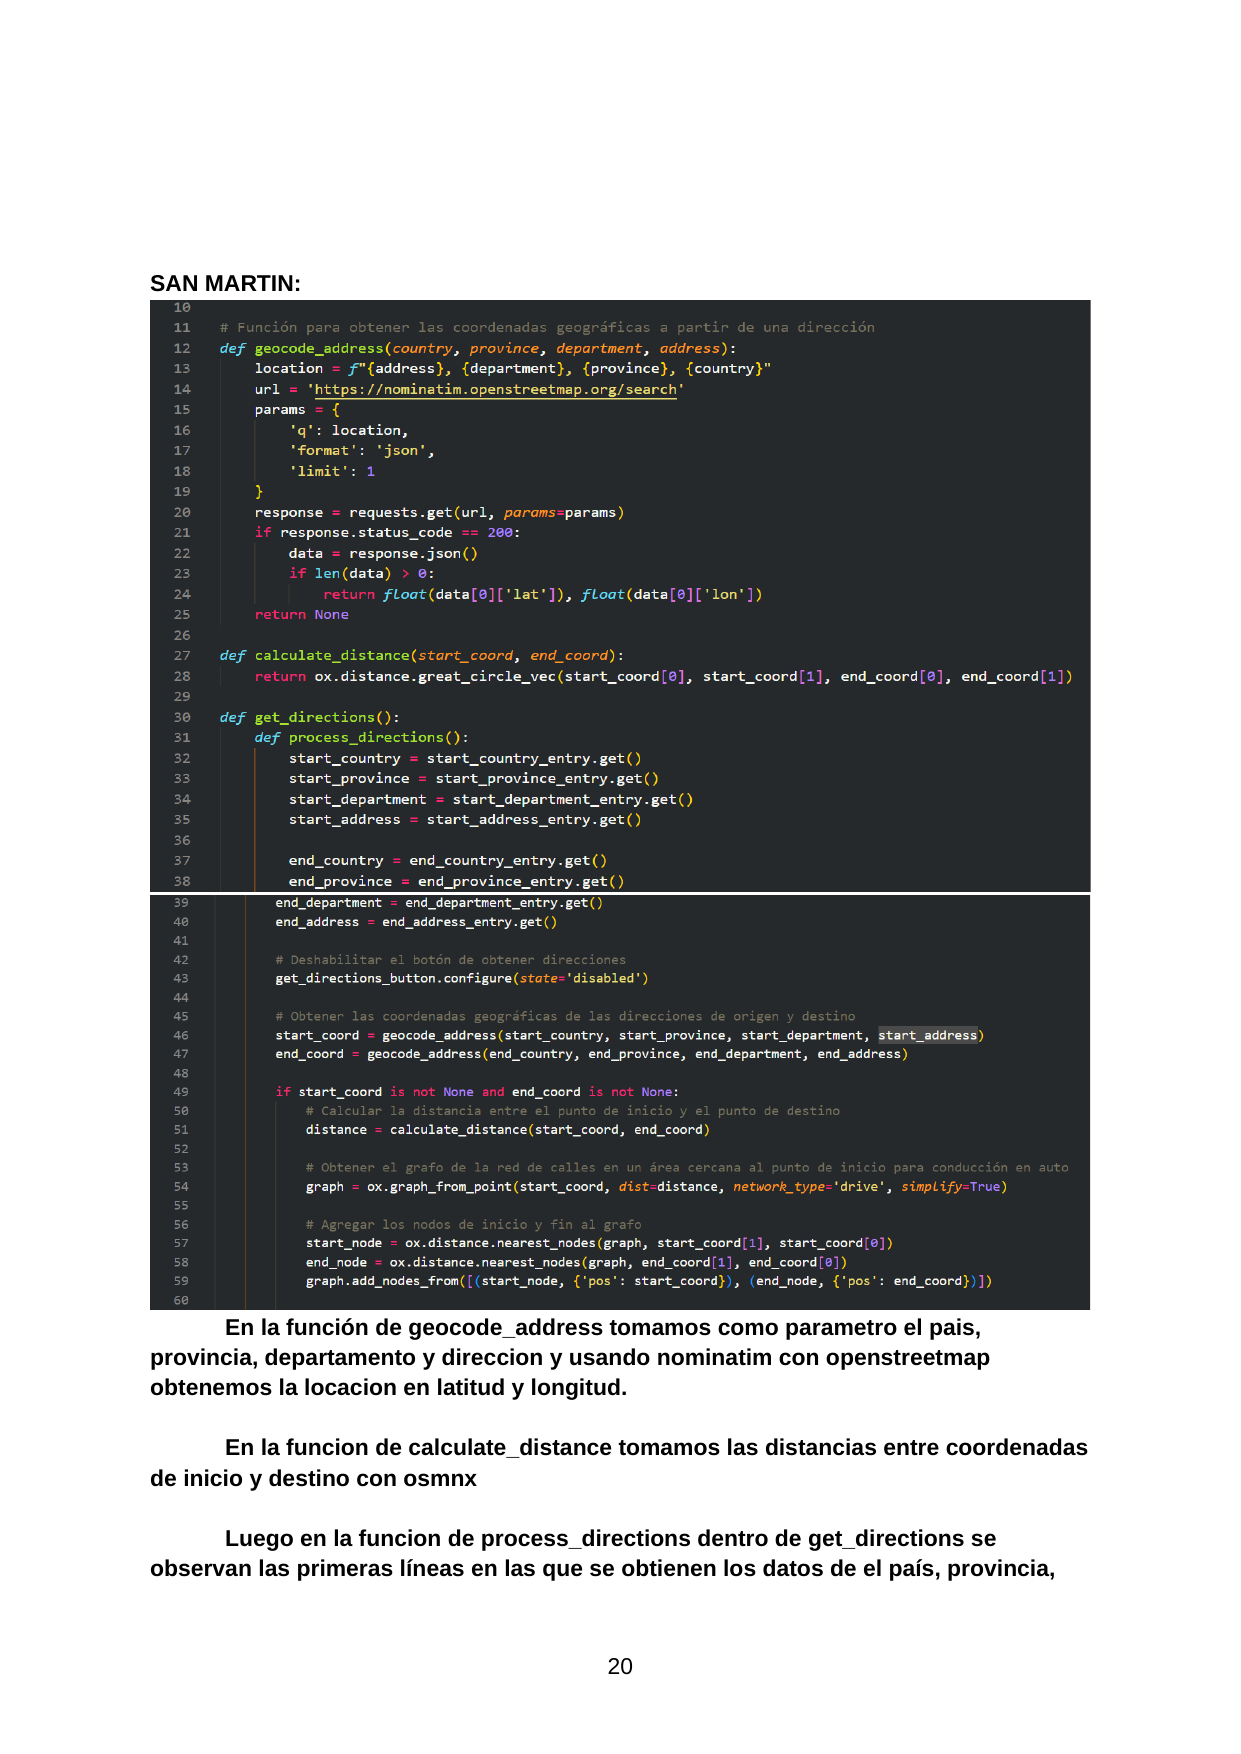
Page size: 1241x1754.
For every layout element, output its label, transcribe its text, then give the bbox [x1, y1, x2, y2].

picture [150, 895, 1091, 1310]
text SAN MARTIN: [150, 270, 1090, 296]
text En la funcion de calculate_distance tomamos las distancias entre coordenadas de inicio y destino con osmnx [150, 1434, 1090, 1491]
text En la función de geocode_address tomamos como parametro el pais, provincia, departamento y direccion y usando nominatim con openstreetmap obtenemos la locacion en latitud y longitud. [150, 1313, 1090, 1400]
picture [150, 300, 1091, 892]
text Luego en la funcion de process_directions dentro de get_directions se observan las primeras líneas en las que se obtienen los datos de el país, provincia, [150, 1525, 1090, 1581]
